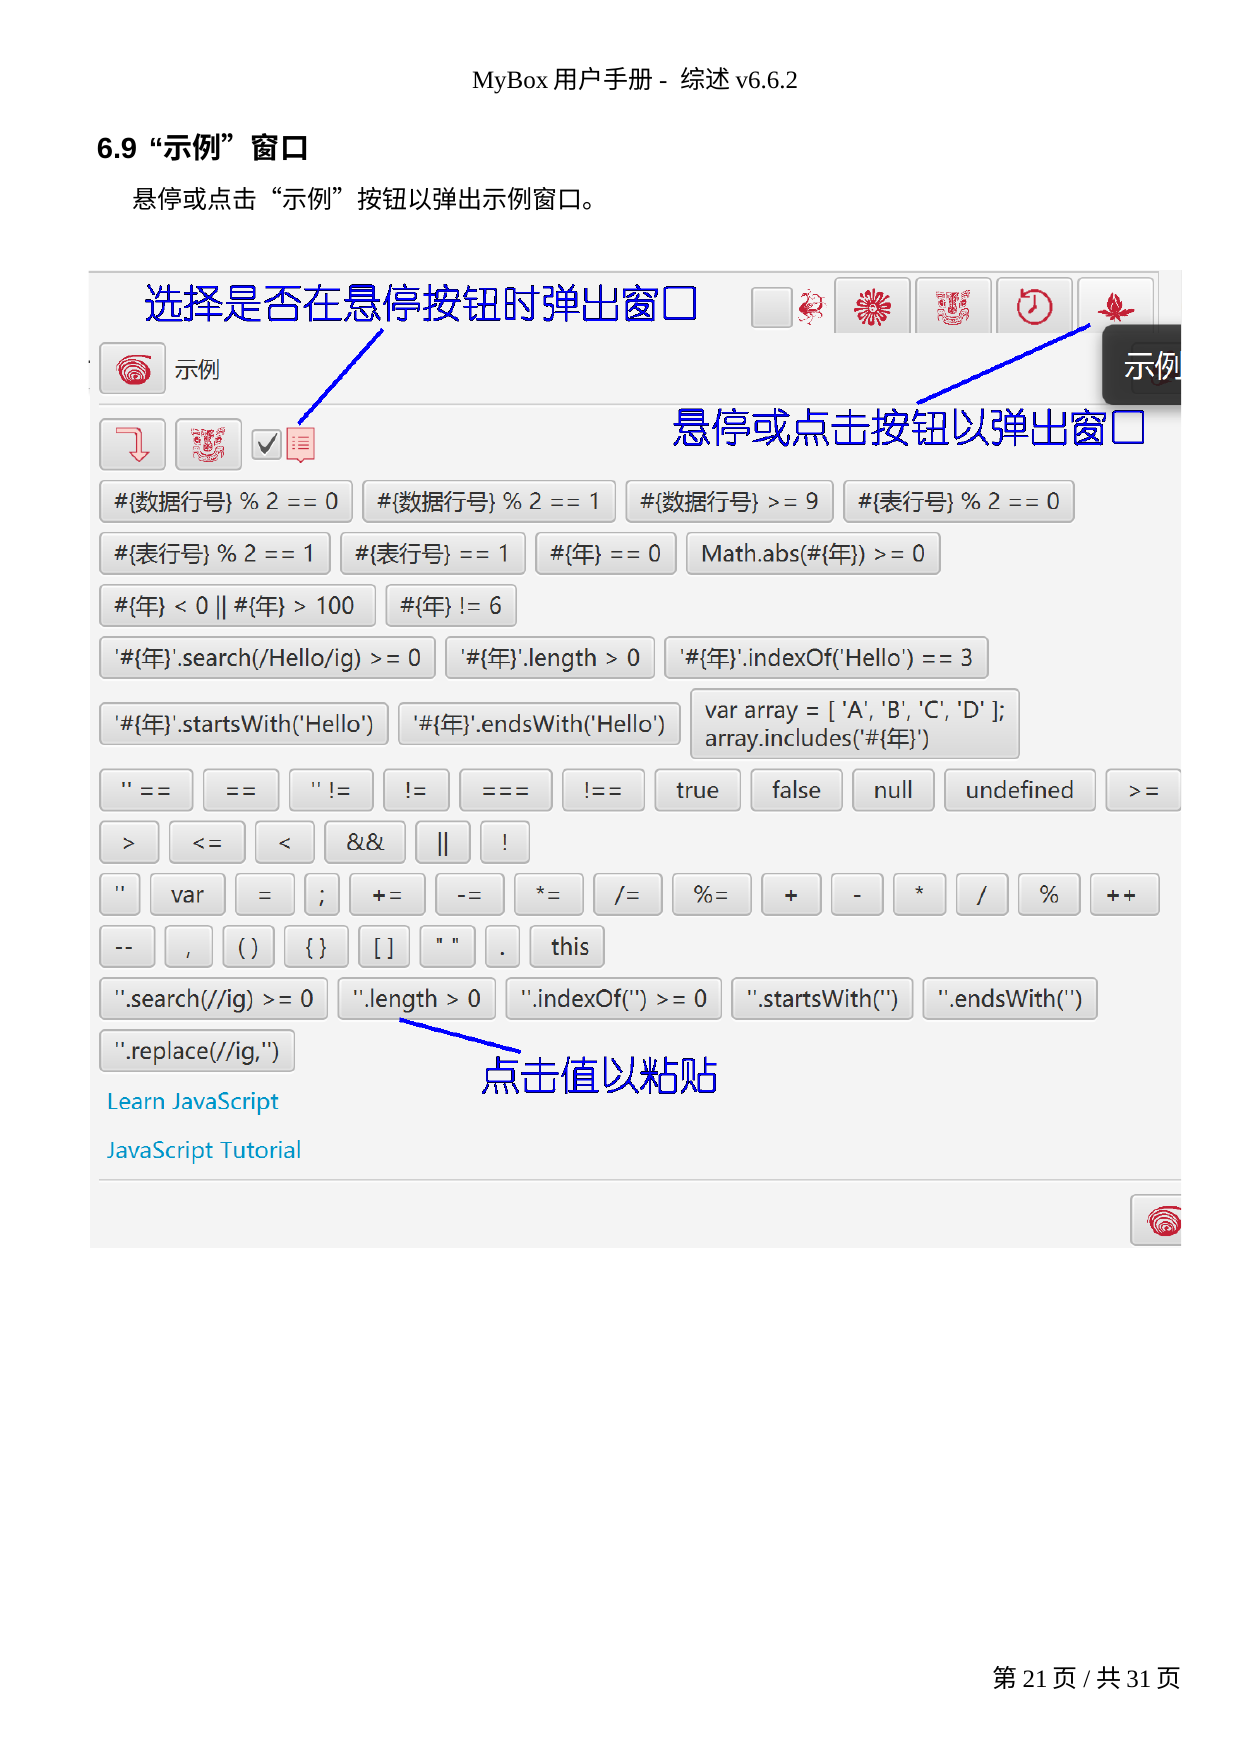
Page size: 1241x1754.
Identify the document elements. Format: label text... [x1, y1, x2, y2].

text 悬停或点击“示例”按钮以弹出示例窗口。 [88, 179, 1181, 216]
picture [88, 269, 1182, 1248]
subtitle “示例”窗口 [88, 125, 1181, 167]
